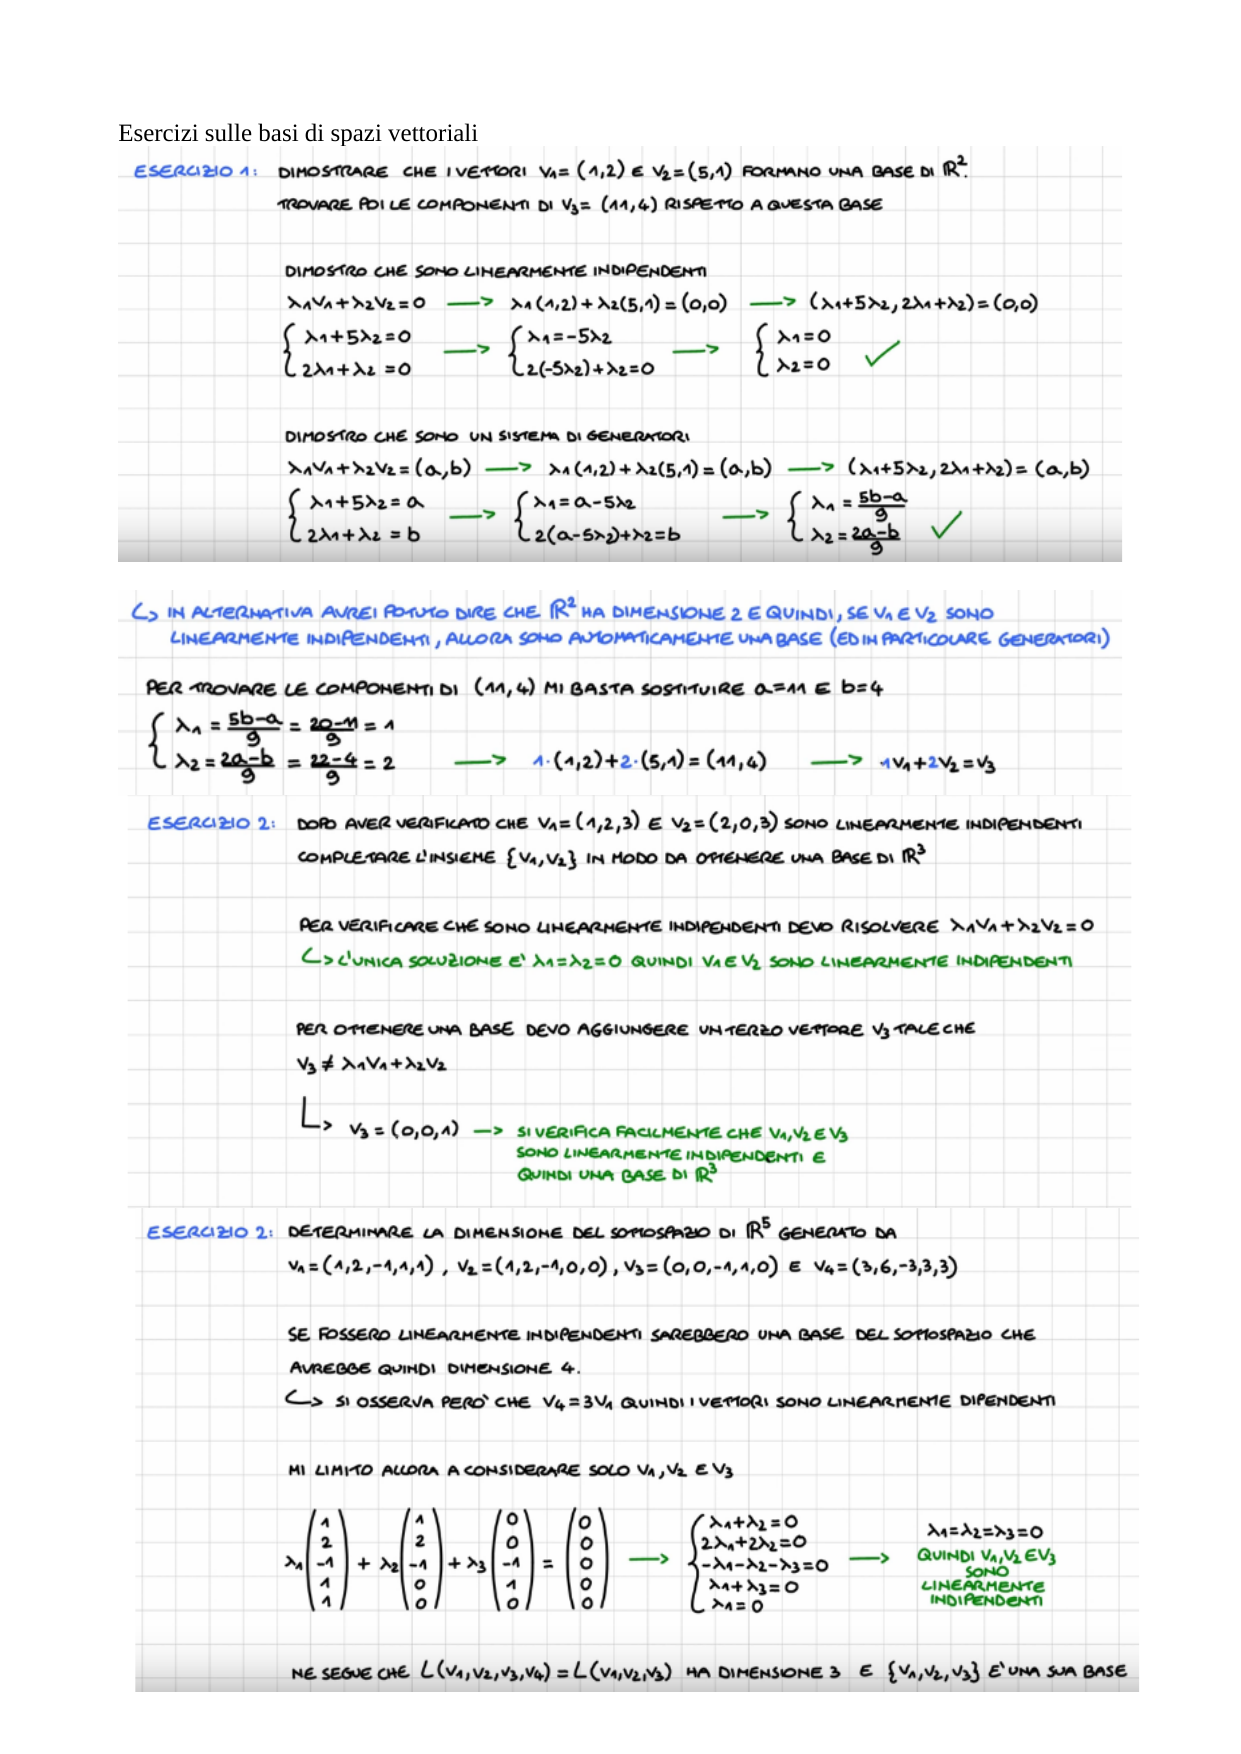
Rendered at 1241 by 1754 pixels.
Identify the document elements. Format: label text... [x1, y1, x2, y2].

picture [118, 146, 1123, 562]
text Esercizi sulle basi di spazi vettoriali [118, 118, 1122, 146]
picture [118, 590, 1140, 1692]
